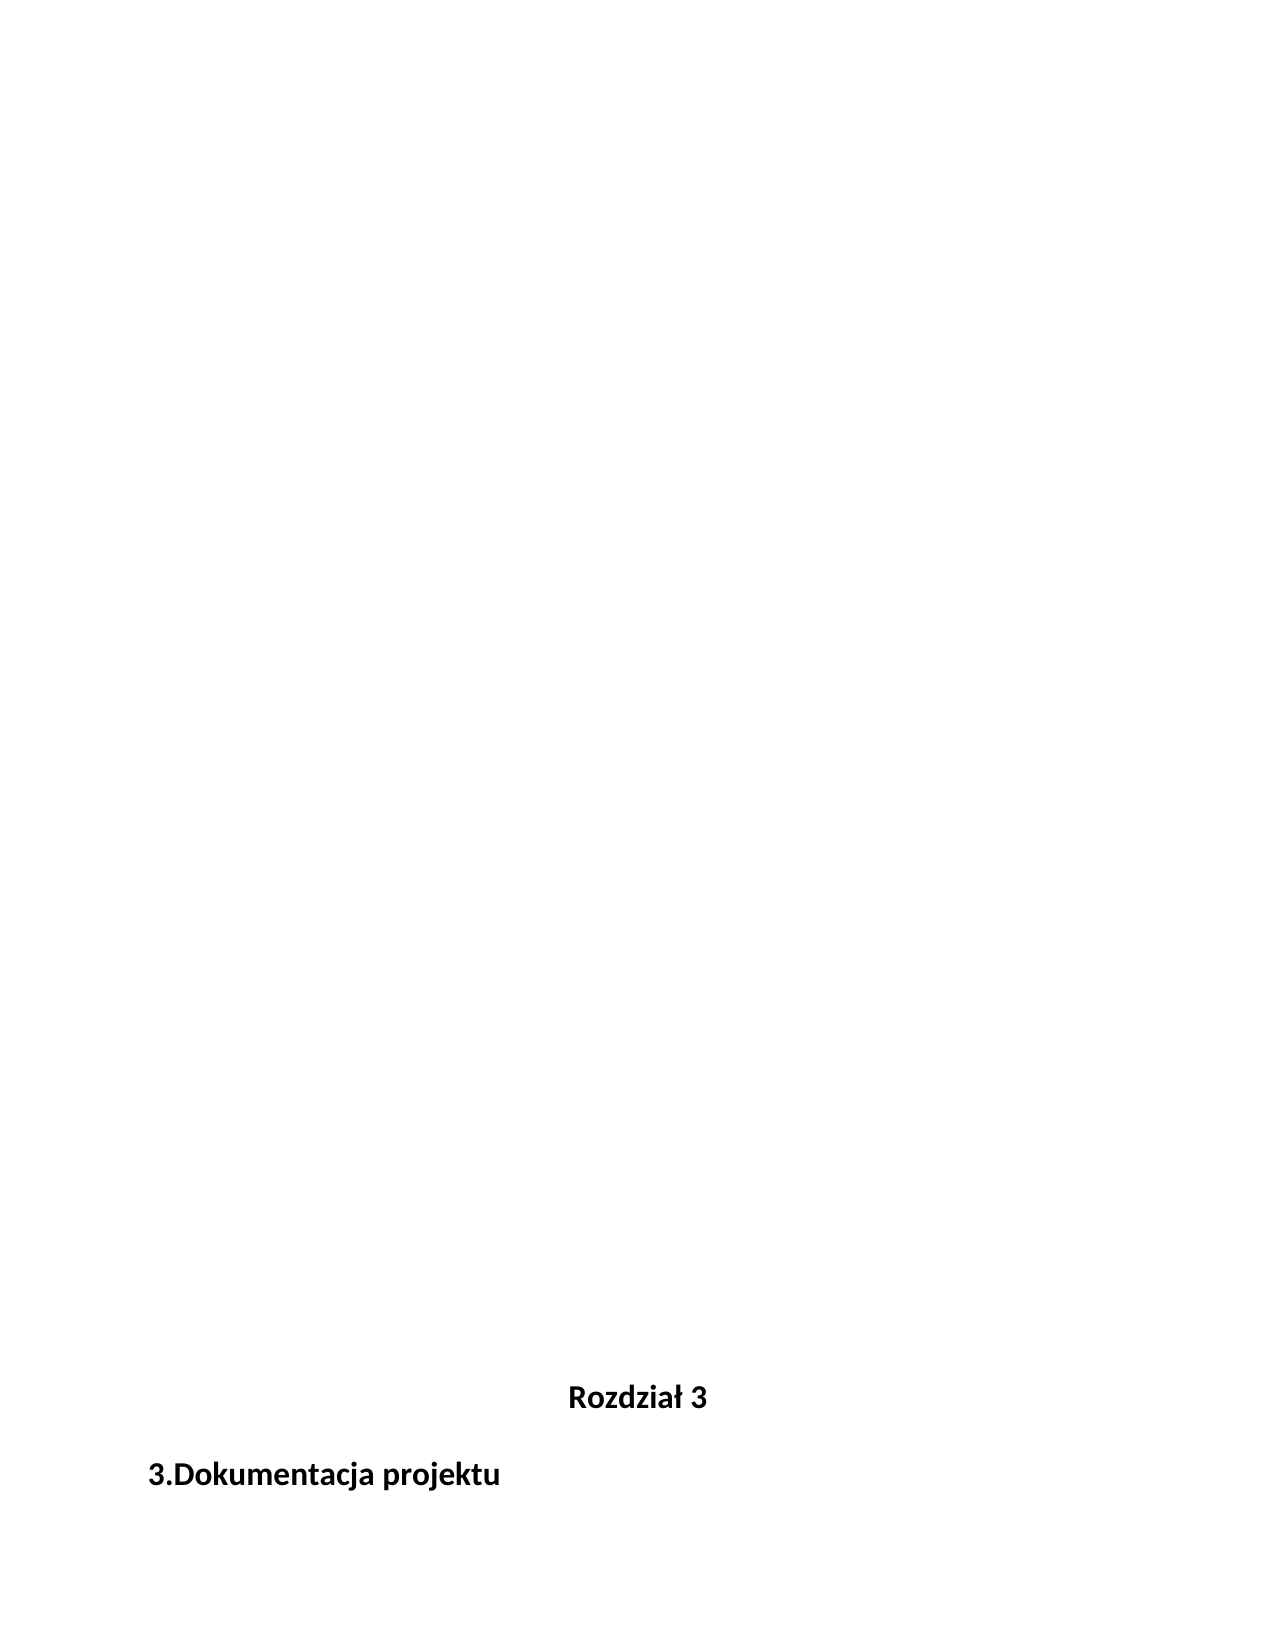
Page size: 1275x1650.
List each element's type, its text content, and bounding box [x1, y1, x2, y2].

text Rozdział 3 [148, 1376, 1127, 1416]
text 3.Dokumentacja projektu [148, 1453, 1127, 1494]
